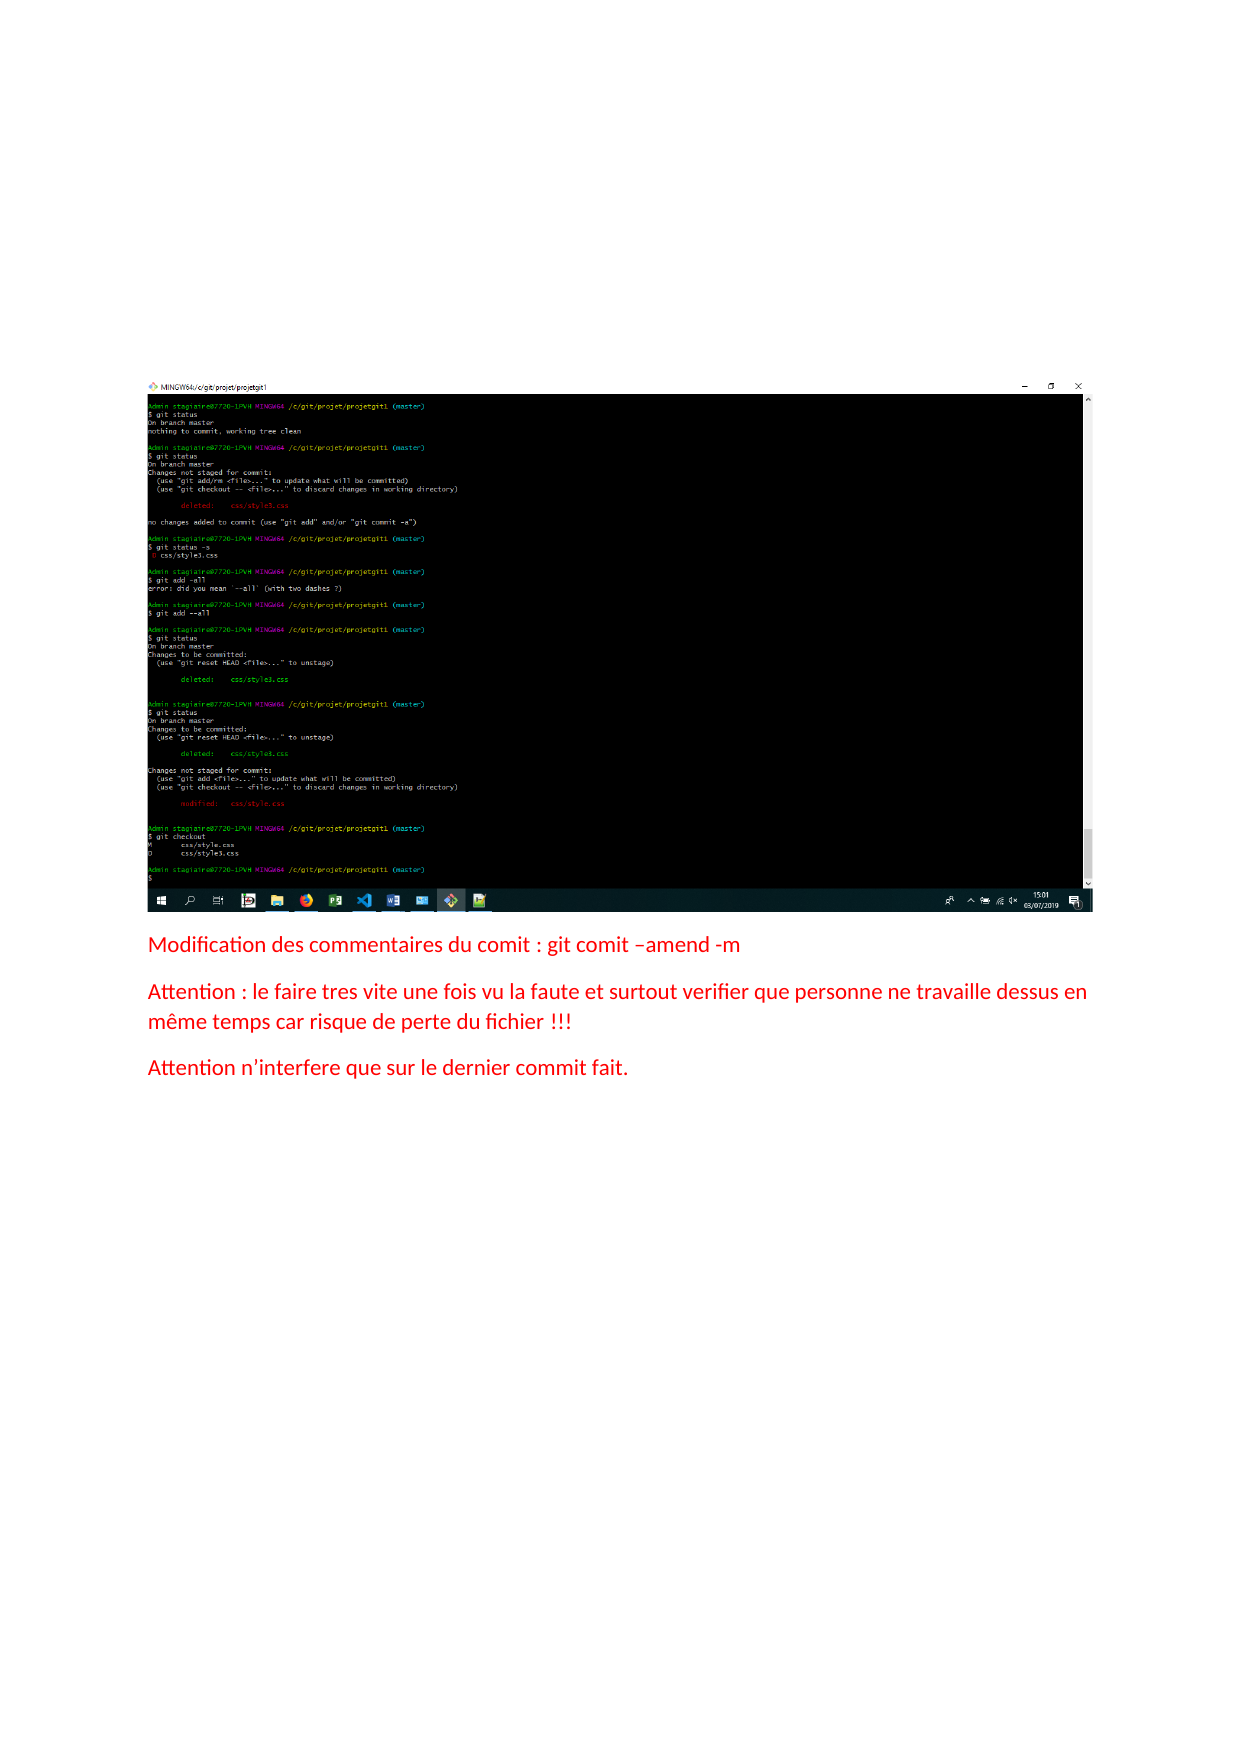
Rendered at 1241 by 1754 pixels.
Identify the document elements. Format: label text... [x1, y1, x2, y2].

picture [147, 380, 1093, 912]
text Attention : le faire tres vite une fois vu la faute et surtout verifier que personne ne travaille dessus en même temps car risque de perte du fichier !!! [148, 977, 1093, 1035]
text Attention n’interfere que sur le dernier commit fait. [148, 1053, 1093, 1082]
text Modification des commentaires du comit : git comit –amend -m [148, 931, 1093, 958]
